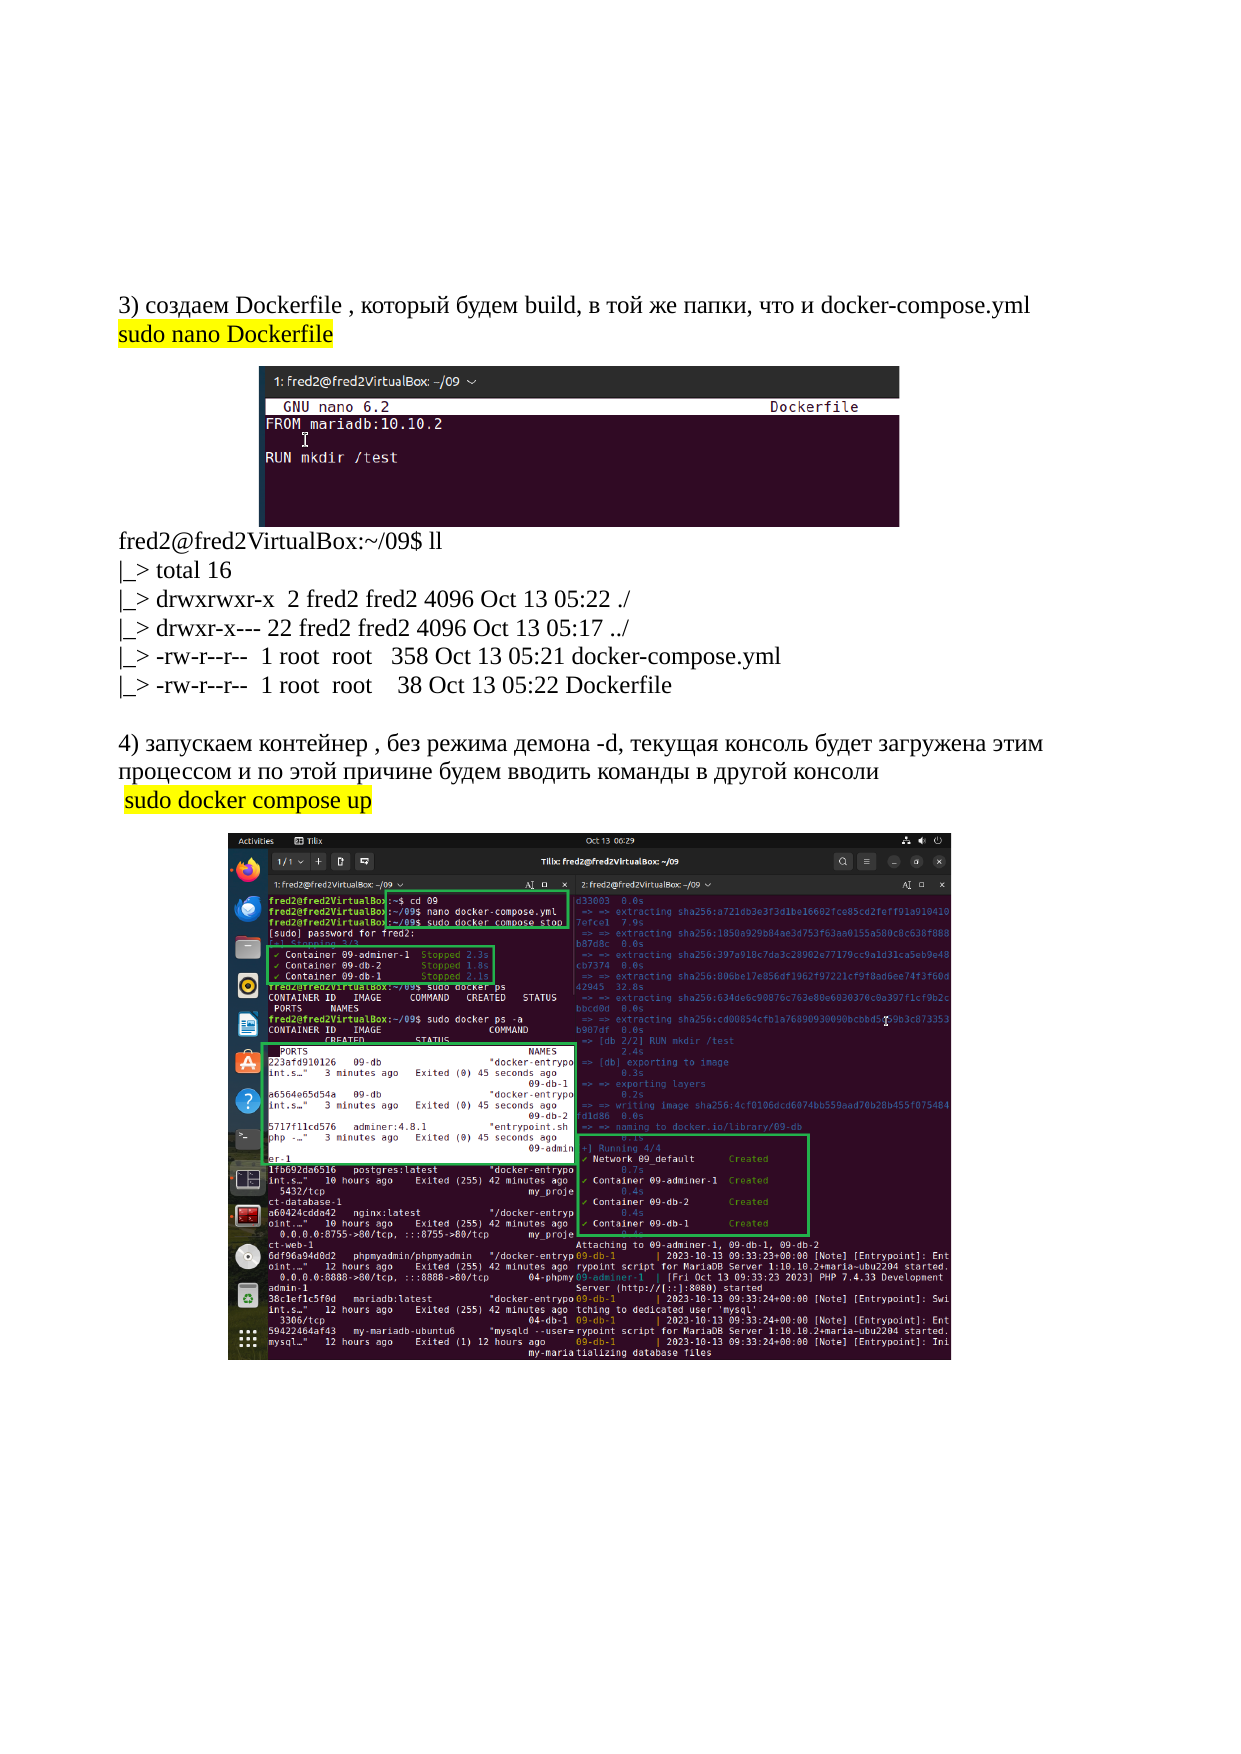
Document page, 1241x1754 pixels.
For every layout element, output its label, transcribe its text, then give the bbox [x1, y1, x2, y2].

text 4) запускаем контейнер , без режима демона -d, текущая консоль будет загружена этим процессом и по этой причине будем вводить команды в другой консоли [118, 728, 1122, 785]
picture [228, 833, 952, 1360]
text |_> -rw-r--r-- 1 root root 358 Oct 13 05:21 docker-compose.yml [118, 641, 1122, 670]
text 3) создаем Dockerfile , который будем build, в той же папки, что и docker-compose.yml [118, 291, 1122, 319]
text |_> drwxr-x--- 22 fred2 fred2 4096 Oct 13 05:17 ../ [118, 613, 1122, 641]
text fred2@fred2VirtualBox:~/09$ ll [118, 521, 1122, 555]
text |_> -rw-r--r-- 1 root root 38 Oct 13 05:22 Dockerfile [118, 670, 1122, 699]
text sudo nano Dockerfile [118, 319, 1122, 348]
text |_> drwxrwxr-x 2 fred2 fred2 4096 Oct 13 05:22 ./ [118, 584, 1122, 613]
text sudo docker compose up [118, 785, 1122, 814]
text |_> total 16 [118, 555, 1122, 584]
picture [258, 366, 900, 527]
